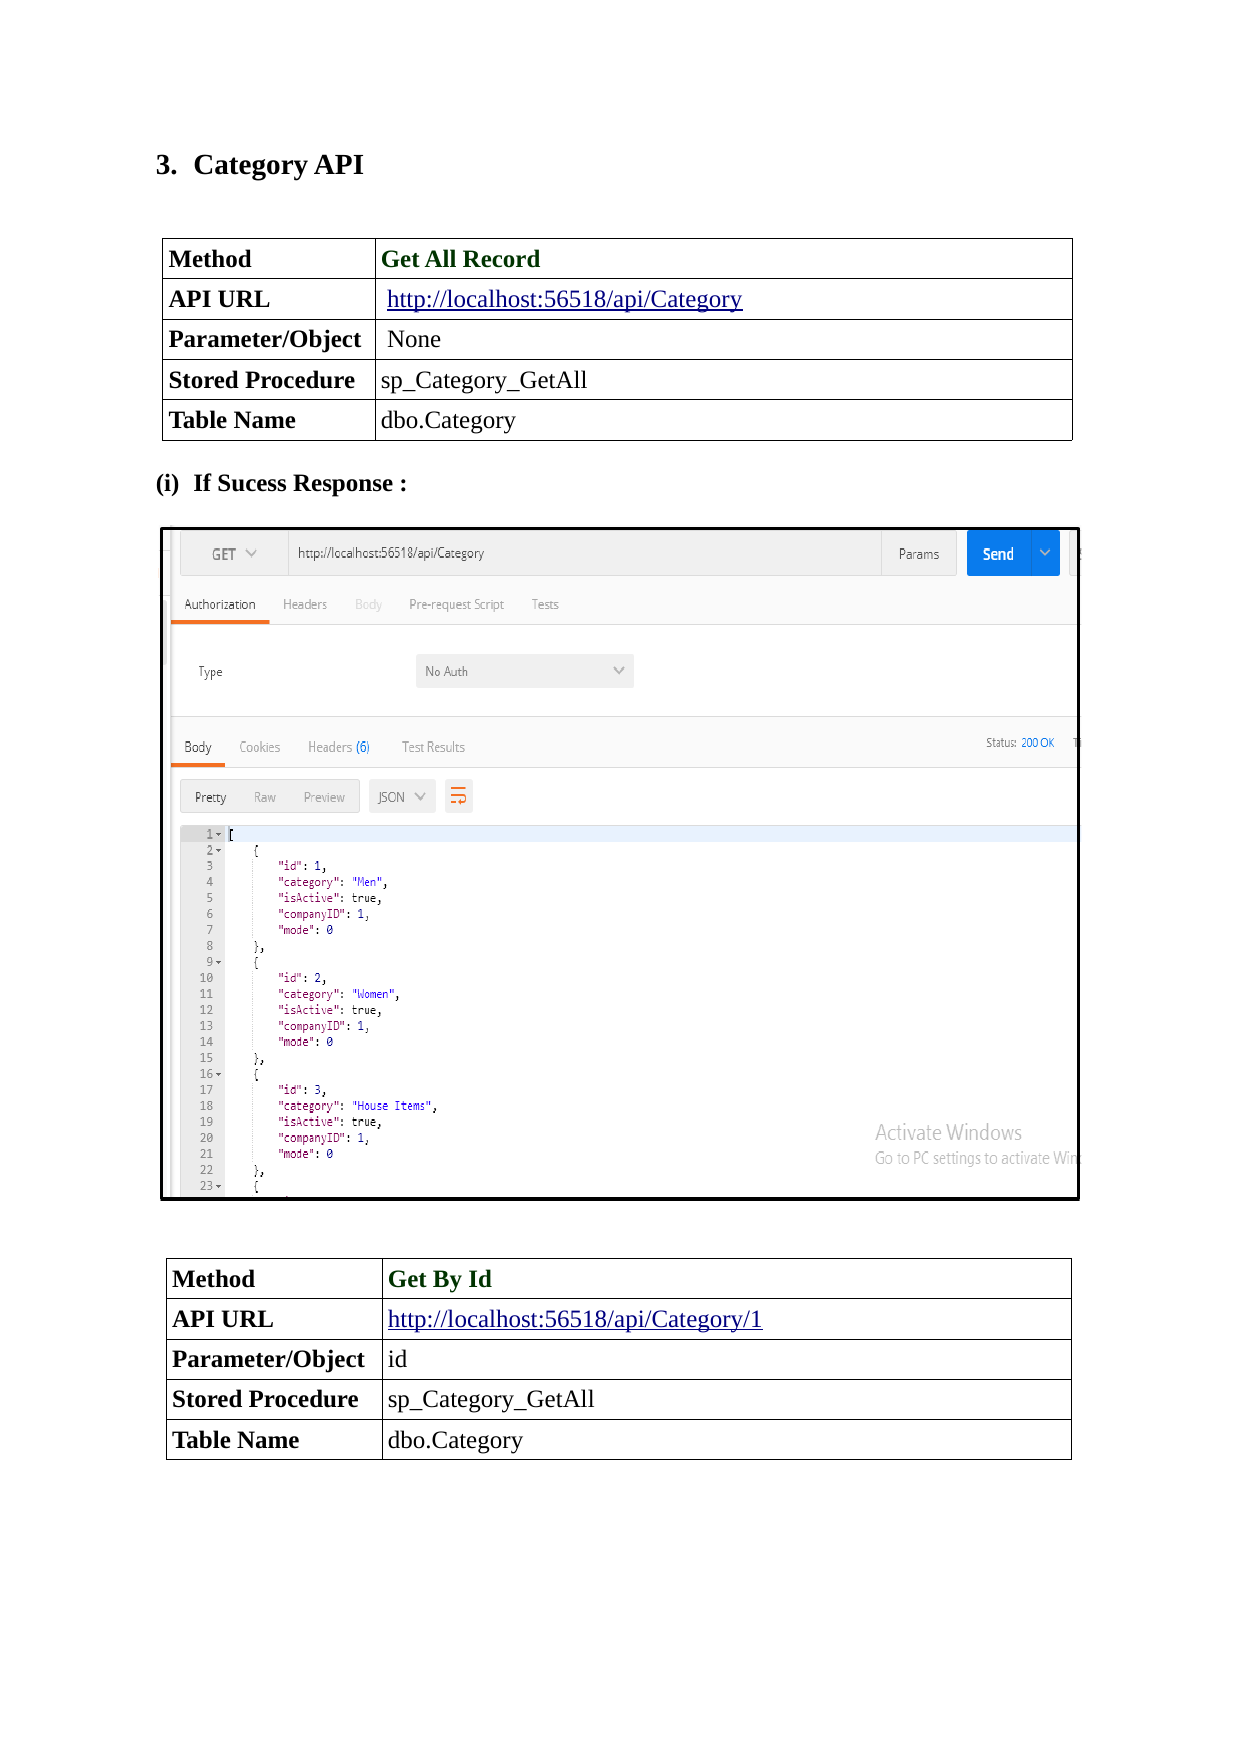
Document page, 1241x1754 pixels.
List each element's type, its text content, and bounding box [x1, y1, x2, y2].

table_header Get All Record [376, 239, 1072, 278]
table_cell Table Name [167, 1420, 382, 1459]
table_cell Stored Procedure [163, 360, 375, 399]
table_cell Stored Procedure [167, 1380, 382, 1419]
table_cell None [376, 320, 1072, 359]
table_header Method [167, 1259, 382, 1298]
table_cell Parameter/Object [163, 320, 375, 359]
table_cell sp_Category_GetAll [383, 1380, 1071, 1419]
table_cell API URL [167, 1299, 382, 1338]
table_cell API URL [163, 279, 375, 318]
list Category API [156, 147, 1122, 180]
table_cell http://localhost:56518/api/Category [376, 279, 1072, 318]
table_cell http://localhost:56518/api/Category/1 [383, 1299, 1071, 1338]
list If Sucess Response : [156, 468, 1122, 497]
table_cell dbo.Category [376, 400, 1072, 439]
table_cell dbo.Category [383, 1420, 1071, 1459]
table_header Get By Id [383, 1259, 1071, 1298]
table_header Method [163, 239, 375, 278]
table_cell Parameter/Object [167, 1340, 382, 1379]
table_cell sp_Category_GetAll [376, 360, 1072, 399]
table_cell Table Name [163, 400, 375, 439]
picture [158, 525, 1082, 1201]
table_cell id [383, 1340, 1071, 1379]
